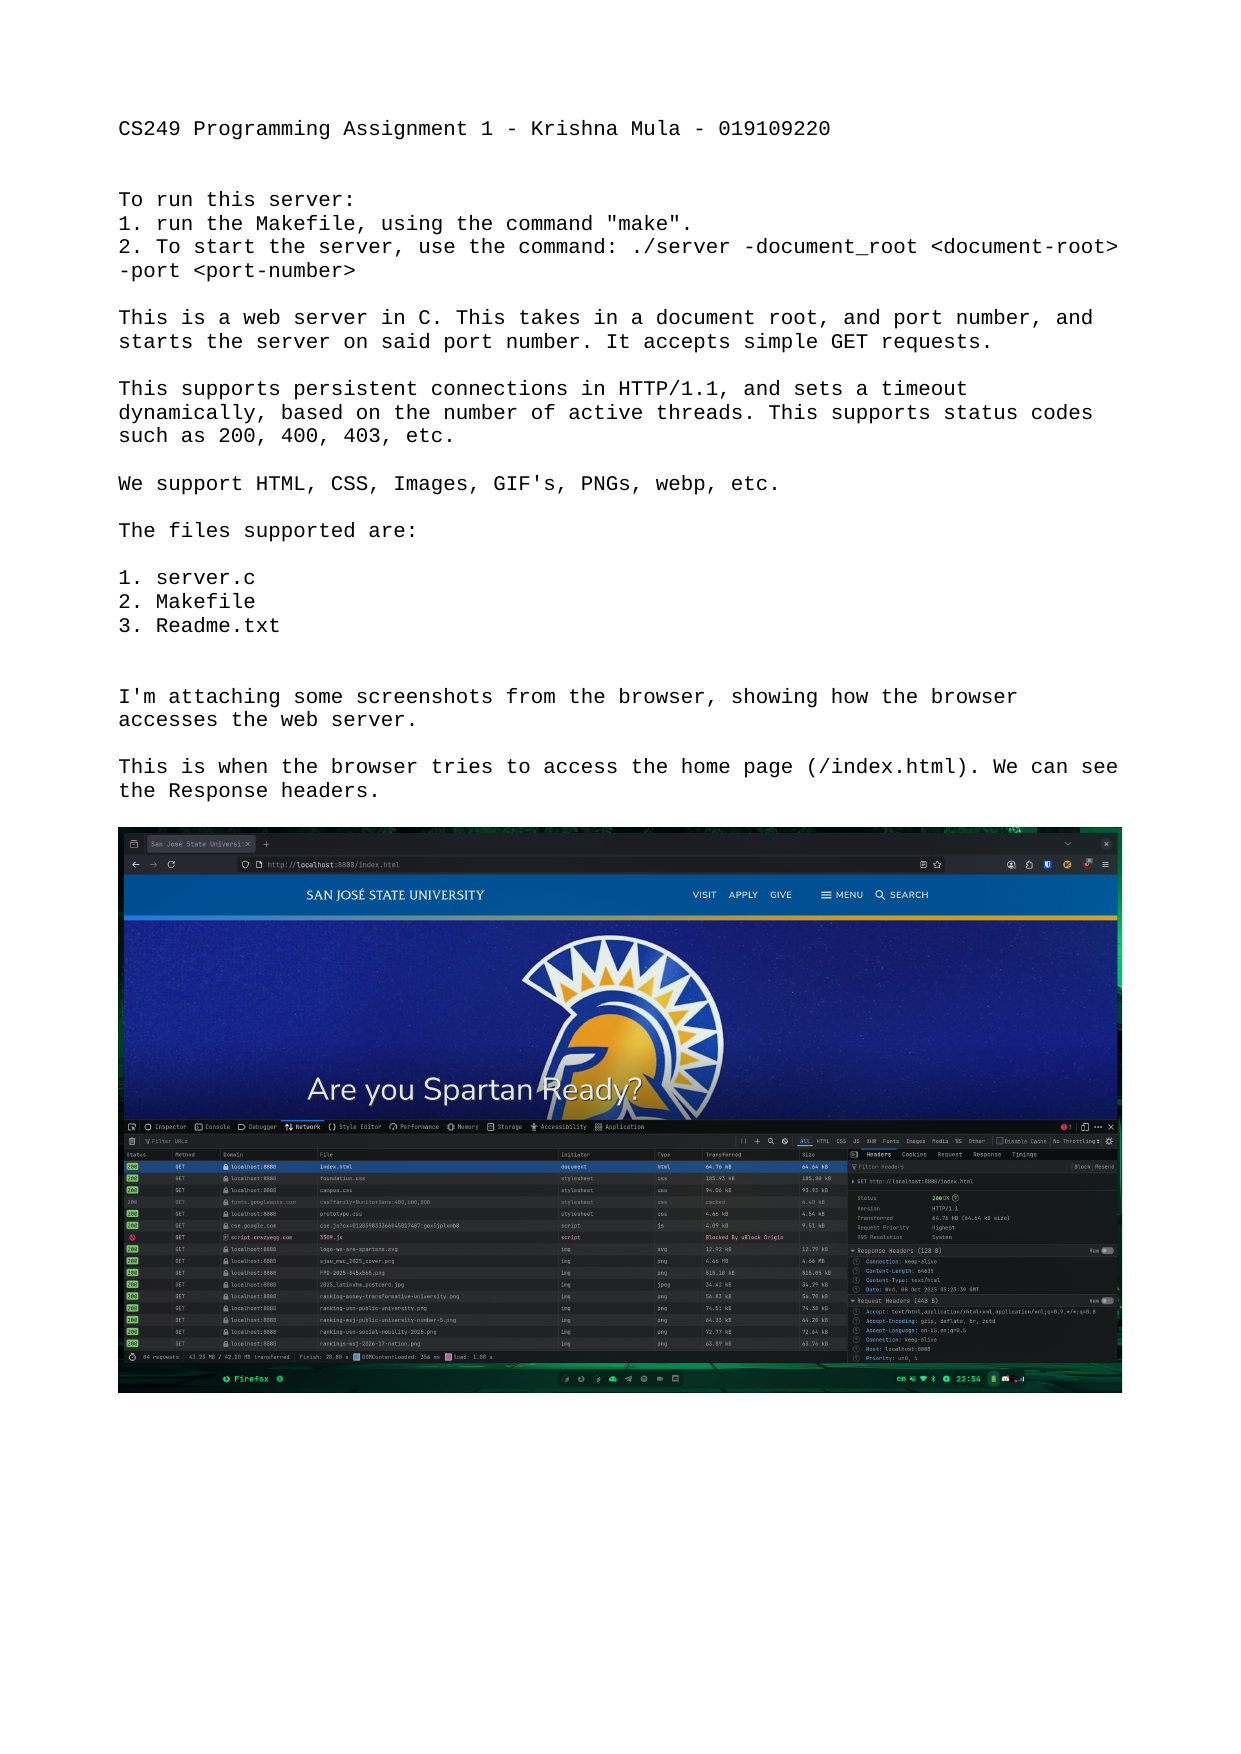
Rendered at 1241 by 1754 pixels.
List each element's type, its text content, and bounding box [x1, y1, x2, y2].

text We support HTML, CSS, Images, GIF's, PNGs, webp, etc. [118, 473, 1122, 496]
text 2. Makefile [118, 591, 1122, 615]
text 1. server.c [118, 567, 1122, 591]
text This is when the browser tries to access the home page (/index.html). We can see the Response headers. [118, 757, 1122, 804]
text The files supported are: [118, 520, 1122, 544]
text This is a web server in C. This takes in a document root, and port number, and starts the server on said port number. It accepts simple GET requests. [118, 307, 1122, 354]
text I'm attaching some screenshots from the browser, showing how the browser accesses the web server. [118, 686, 1122, 733]
text 2. To start the server, use the command: ./server -document_root <document-root> -port <port-number> [118, 236, 1122, 284]
text This supports persistent connections in HTTP/1.1, and sets a timeout dynamically, based on the number of active threads. This supports status codes such as 200, 400, 403, etc. [118, 378, 1122, 449]
text To run this server: [118, 189, 1122, 213]
text 3. Readme.txt [118, 615, 1122, 638]
text CS249 Programming Assignment 1 - Krishna Mula - 019109220 [118, 118, 1122, 142]
picture [118, 827, 1123, 1393]
text 1. run the Makefile, using the command "make". [118, 213, 1122, 236]
